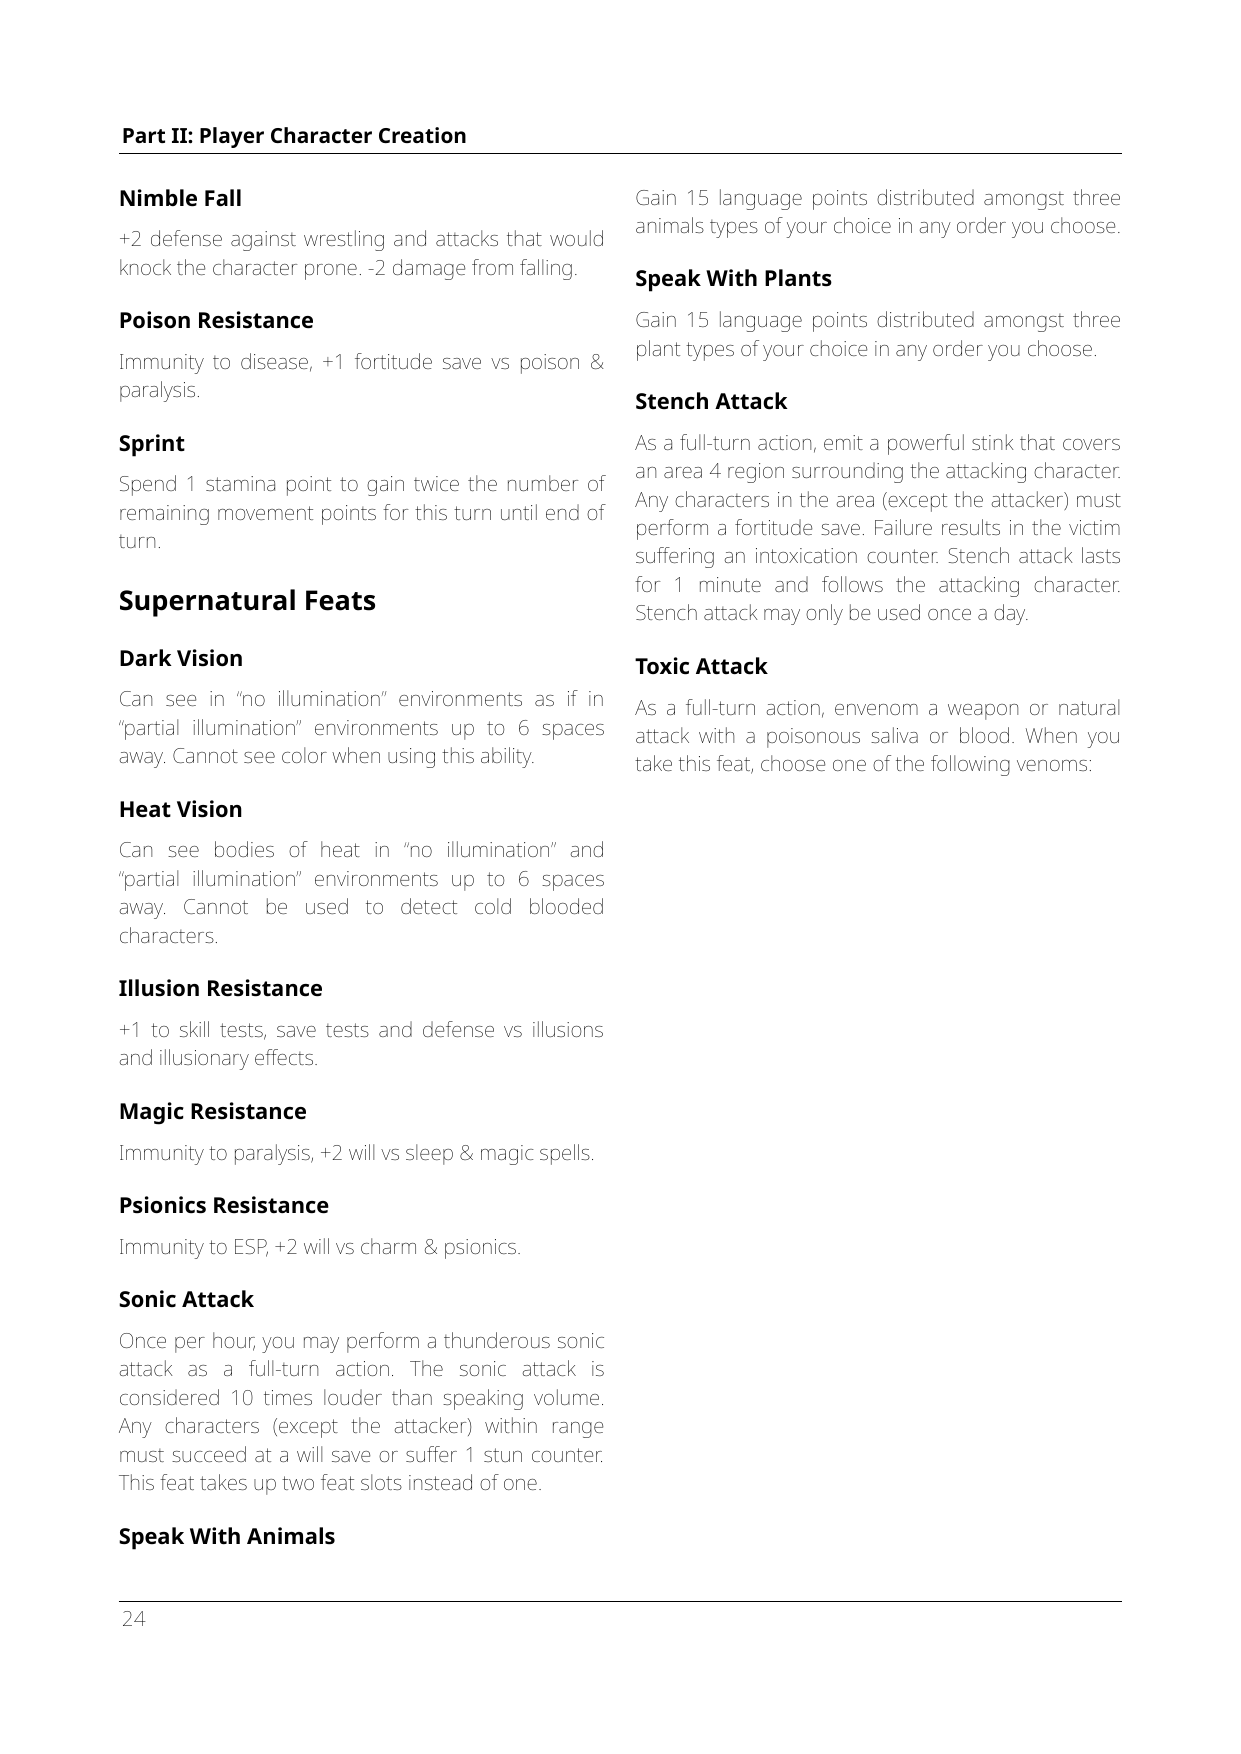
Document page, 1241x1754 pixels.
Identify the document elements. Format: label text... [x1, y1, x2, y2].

text Once per hour, you may perform a thunderous sonic attack as a full-turn action. The sonic attack is considered 10 times louder than speaking volume. Any characters (except the attacker) within range must succeed at a will save or suffer 1 stun counter. This feat takes up two feat slots instead of one. [118, 1326, 605, 1497]
text Spend 1 stamina point to gain twice the number of remaining movement points for this turn until end of turn. [118, 469, 605, 555]
text Sprint [118, 428, 605, 458]
text Heat Vision [118, 794, 605, 824]
text As a full-turn action, emit a powerful stink that covers an area 4 region surrounding the attacking character. Any characters in the area (except the attacker) must perform a fortitude save. Failure results in the victim suffering an intoxication counter. Stench attack lasts for 1 minute and follows the attacking character. Stench attack may only be used once a day. [635, 428, 1122, 627]
text Sonic Attack [118, 1284, 605, 1314]
text +1 to skill tests, save tests and defense vs illusions and illusionary effects. [118, 1015, 605, 1072]
text Immunity to disease, +1 fortitude save vs poison & paralysis. [118, 347, 605, 404]
text Immunity to ESP, +2 will vs charm & psionics. [118, 1232, 605, 1260]
text As a full-turn action, envenom a weapon or natural attack with a poisonous saliva or blood. When you take this feat, choose one of the following venoms: [635, 693, 1122, 778]
text Dark Vision [118, 643, 605, 673]
text Gain 15 language points distributed amongst three animals types of your choice in any order you choose. [635, 183, 1122, 239]
text Toxic Attack [635, 651, 1122, 681]
text +2 defense against wrestling and attacks that would knock the character prone. -2 damage from falling. [118, 224, 605, 281]
text Psionics Resistance [118, 1190, 605, 1220]
text Speak With Animals [118, 1521, 605, 1550]
text Magic Resistance [118, 1096, 605, 1126]
subtitle Supernatural Feats [118, 581, 605, 618]
text Gain 15 language points distributed amongst three plant types of your choice in any order you choose. [635, 305, 1122, 362]
text Illusion Resistance [118, 973, 605, 1003]
text Can see in “no illumination” environments as if in “partial illumination” environments up to 6 spaces away. Cannot see color when using this ability. [118, 684, 605, 770]
text Poison Resistance [118, 305, 605, 335]
text Can see bodies of heat in “no illumination” and “partial illumination” environments up to 6 spaces away. Cannot be used to detect cold blooded characters. [118, 836, 605, 949]
text Stench Attack [635, 386, 1122, 416]
text Immunity to paralysis, +2 will vs sleep & magic spells. [118, 1138, 605, 1166]
text Speak With Plants [635, 263, 1122, 293]
text Nimble Fall [118, 183, 605, 212]
